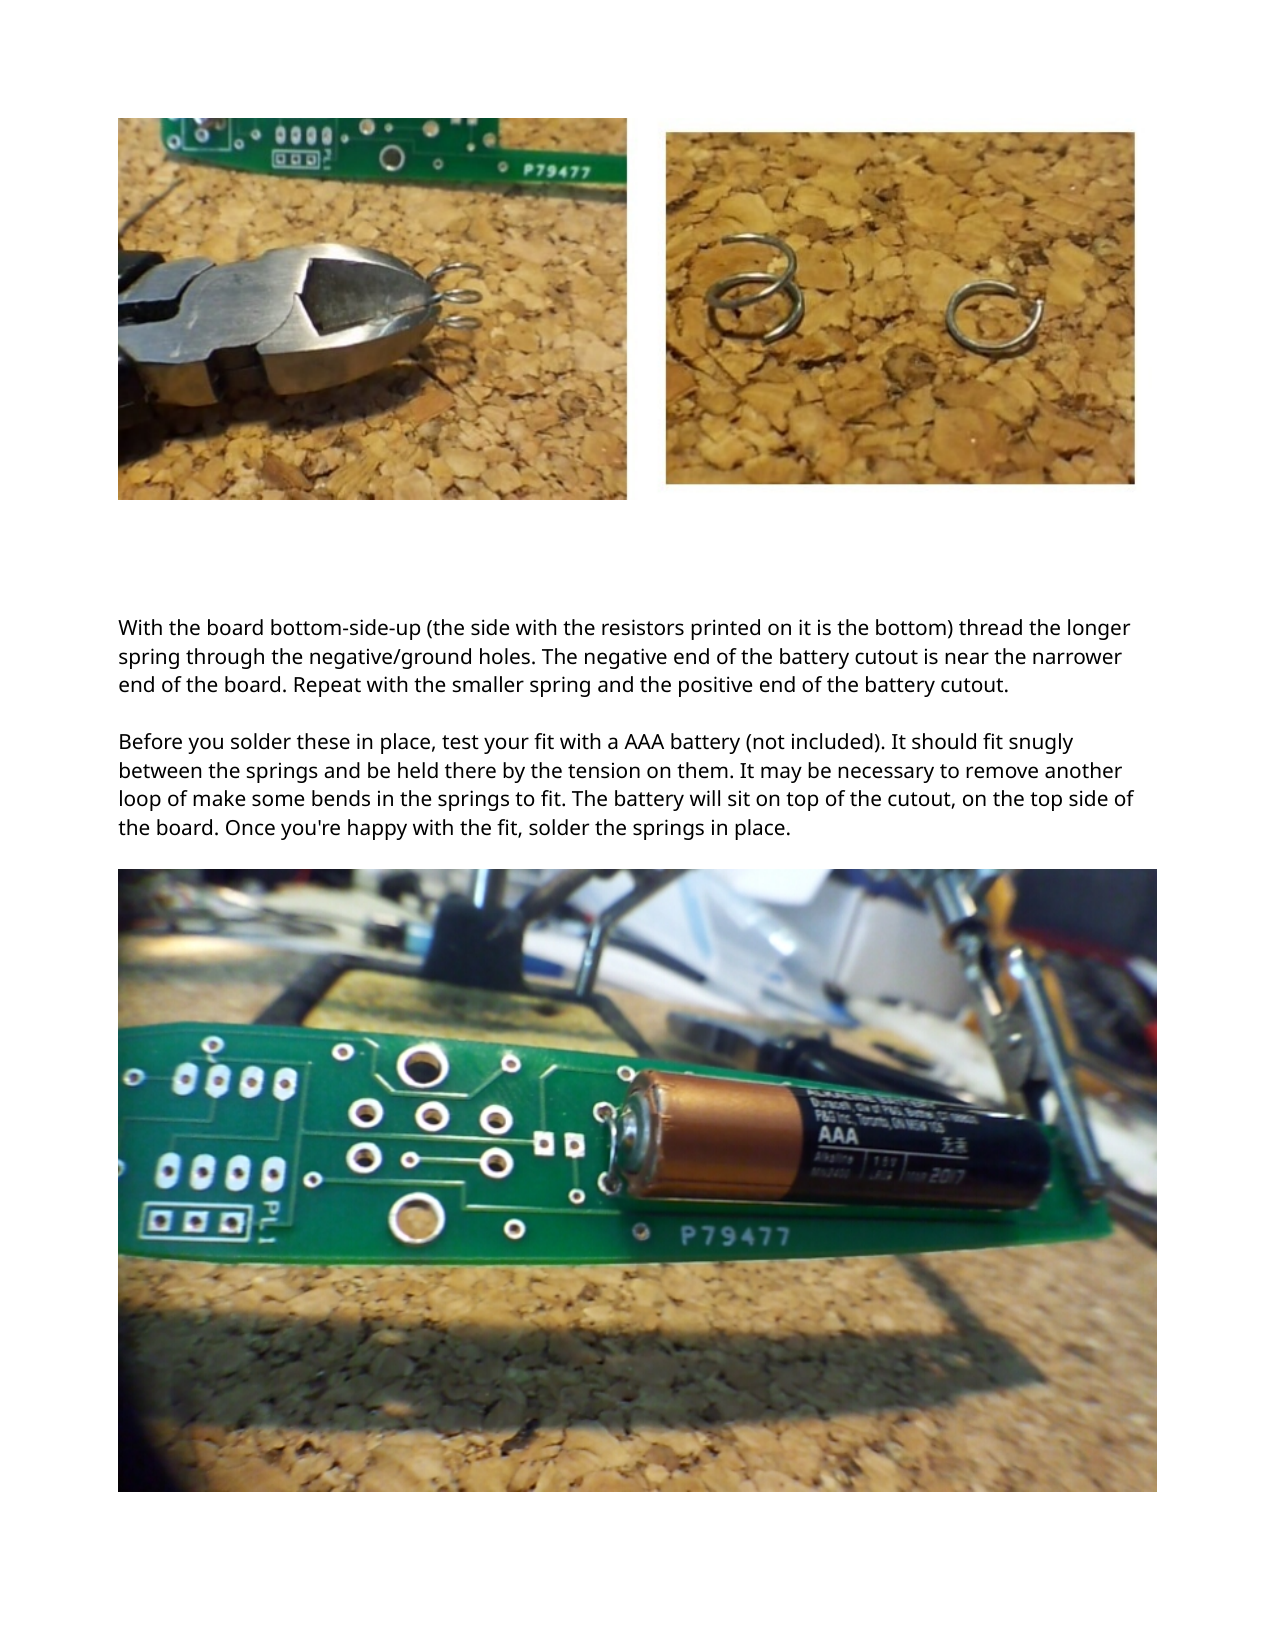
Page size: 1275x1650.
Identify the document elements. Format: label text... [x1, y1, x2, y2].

picture [118, 869, 1157, 1492]
text With the board bottom-side-up (the side with the resistors printed on it is the bottom) thread the longer spring through the negative/ground holes. The negative end of the battery cutout is near the narrower end of the board. Repeat with the smaller spring and the positive end of the battery cutout. [118, 613, 1157, 699]
text Before you solder these in place, test your fit with a AAA battery (not included). It should fit snugly between the springs and be held there by the tension on them. It may be necessary to remove another loop of make some bends in the springs to fit. The battery will sit on top of the cutout, on the top side of the board. Once you're happy with the fit, solder the springs in place. [118, 727, 1157, 841]
picture [118, 118, 1157, 500]
